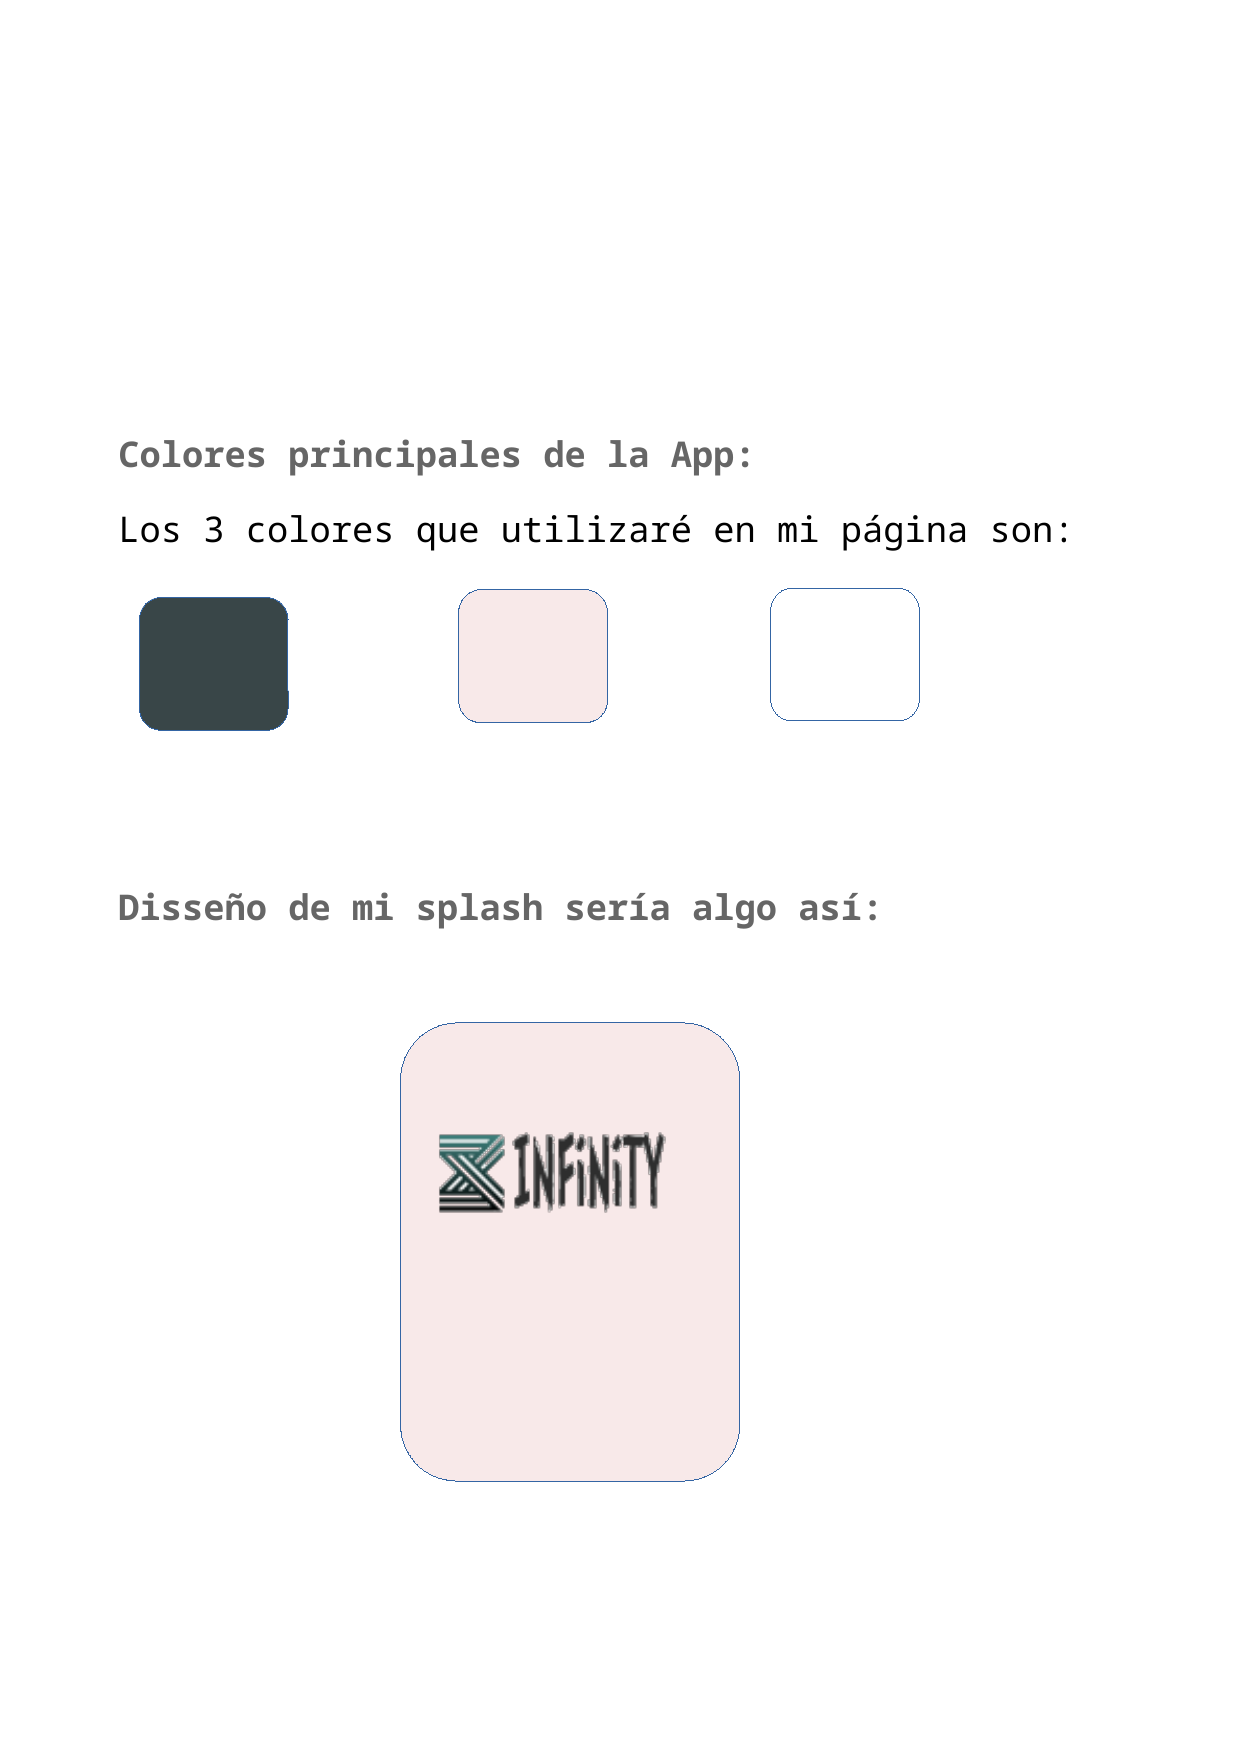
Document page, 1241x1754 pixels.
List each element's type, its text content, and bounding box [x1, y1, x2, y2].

subtitle Colores principales de la App: [118, 430, 1122, 478]
picture [369, 965, 787, 1382]
subtitle Disseño de mi splash sería algo así: [118, 882, 1122, 931]
text Los 3 colores que utilizaré en mi página son: [118, 505, 1122, 553]
